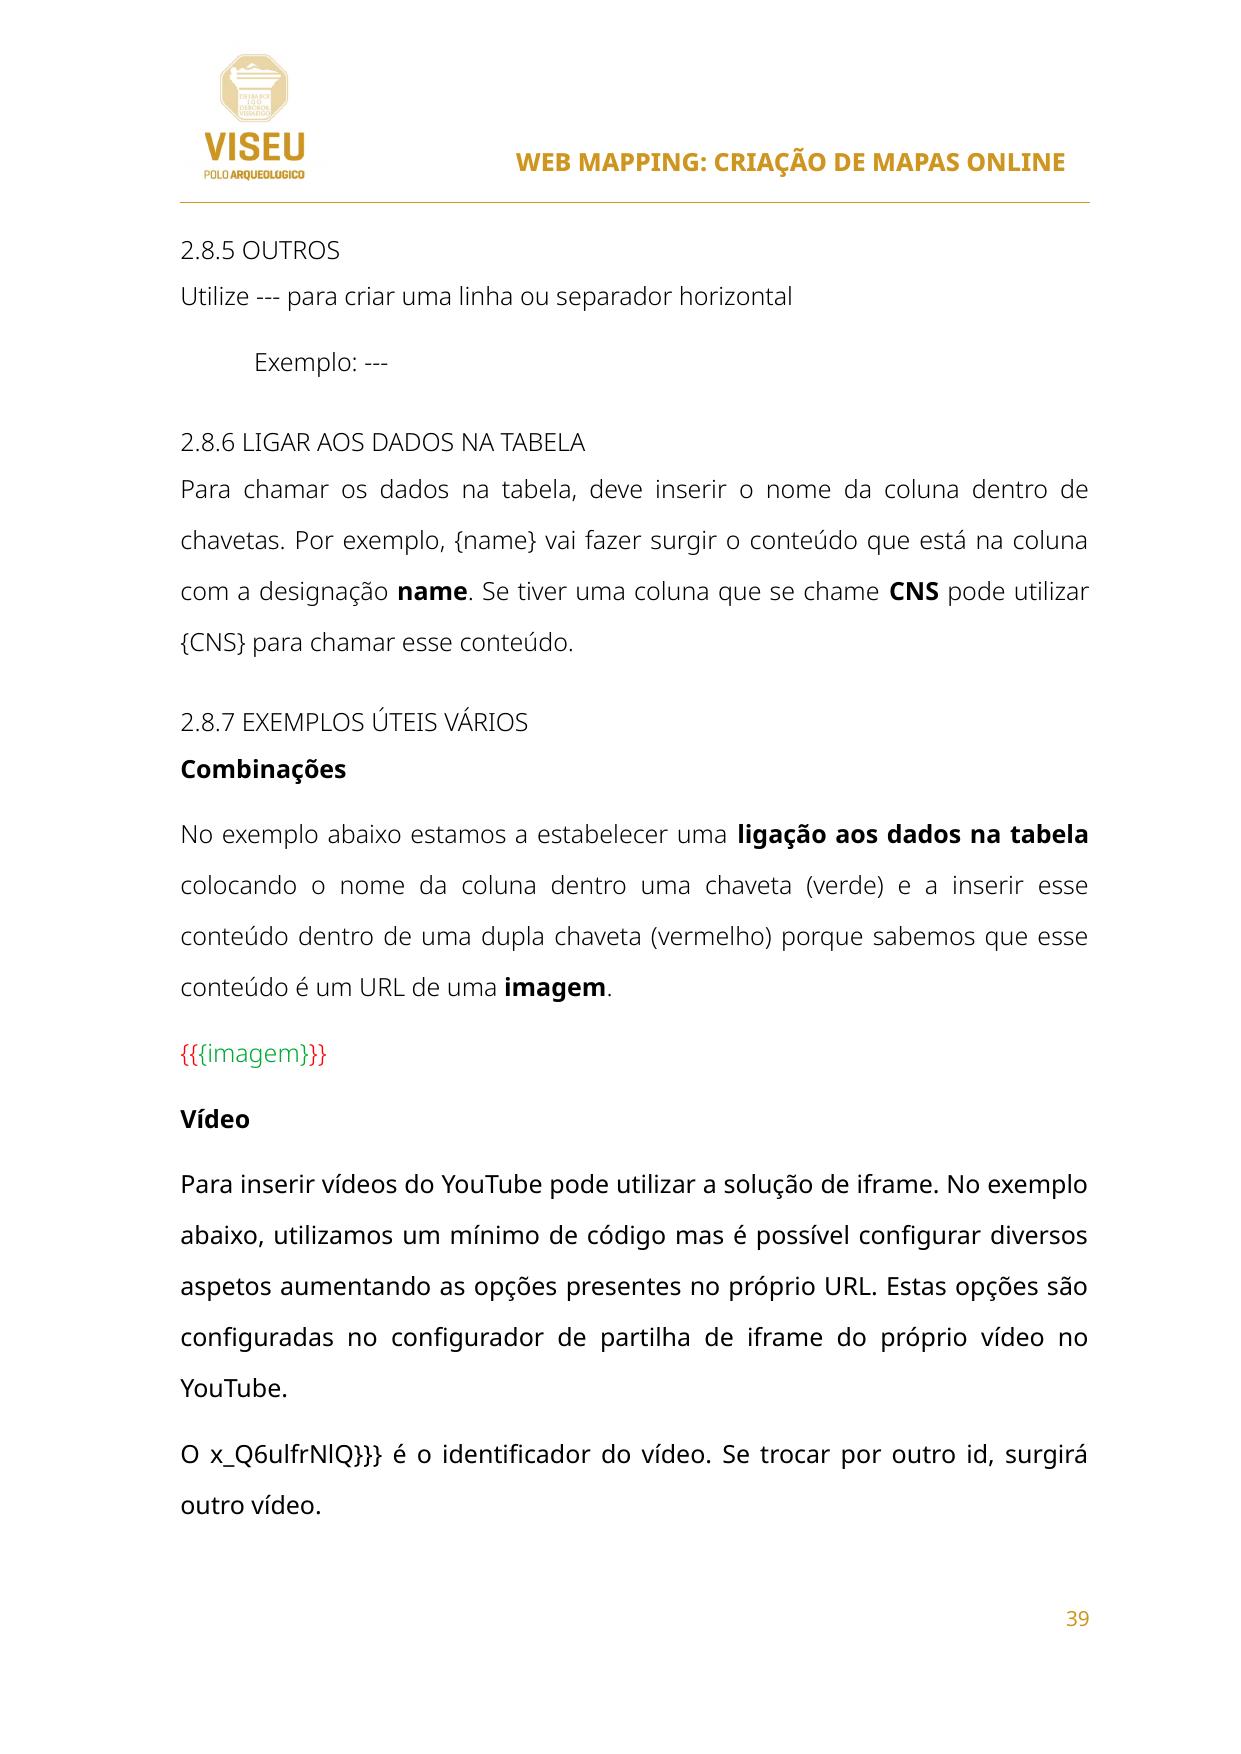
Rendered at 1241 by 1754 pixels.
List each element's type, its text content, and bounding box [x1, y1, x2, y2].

subtitle 2.8.7 Exemplos úteis vários [180, 705, 1090, 739]
subtitle 2.8.5 Outros [180, 232, 1090, 266]
text Utilize --- para criar uma linha ou separador horizontal [180, 279, 1090, 313]
text Para inserir vídeos do YouTube pode utilizar a solução de iframe. No exemplo abaixo, utilizamos um mínimo de código mas é possível configurar diversos aspetos aumentando as opções presentes no próprio URL. Estas opções são configuradas no configurador de partilha de iframe do próprio vídeo no YouTube. [180, 1167, 1090, 1405]
text {{{imagem}}} [180, 1036, 1090, 1070]
text Combinações [180, 751, 1090, 785]
text Para chamar os dados na tabela, deve inserir o nome da coluna dentro de chavetas. Por exemplo, {name} vai fazer surgir o conteúdo que está na coluna com a designação name. Se tiver uma coluna que se chame CNS pode utilizar {CNS} para chamar esse conteúdo. [180, 471, 1090, 658]
text O x_Q6ulfrNlQ}}} é o identificador do vídeo. Se trocar por outro id, surgirá outro vídeo. [180, 1437, 1090, 1522]
text Exemplo: --- [180, 344, 1090, 379]
text No exemplo abaixo estamos a estabelecer uma ligação aos dados na tabela colocando o nome da coluna dentro uma chaveta (verde) e a inserir esse conteúdo dentro de uma dupla chaveta (vermelho) porque sabemos que esse conteúdo é um URL de uma imagem. [180, 817, 1090, 1004]
text Vídeo [180, 1101, 1090, 1135]
subtitle 2.8.6 Ligar aos dados na tabela [180, 425, 1090, 459]
